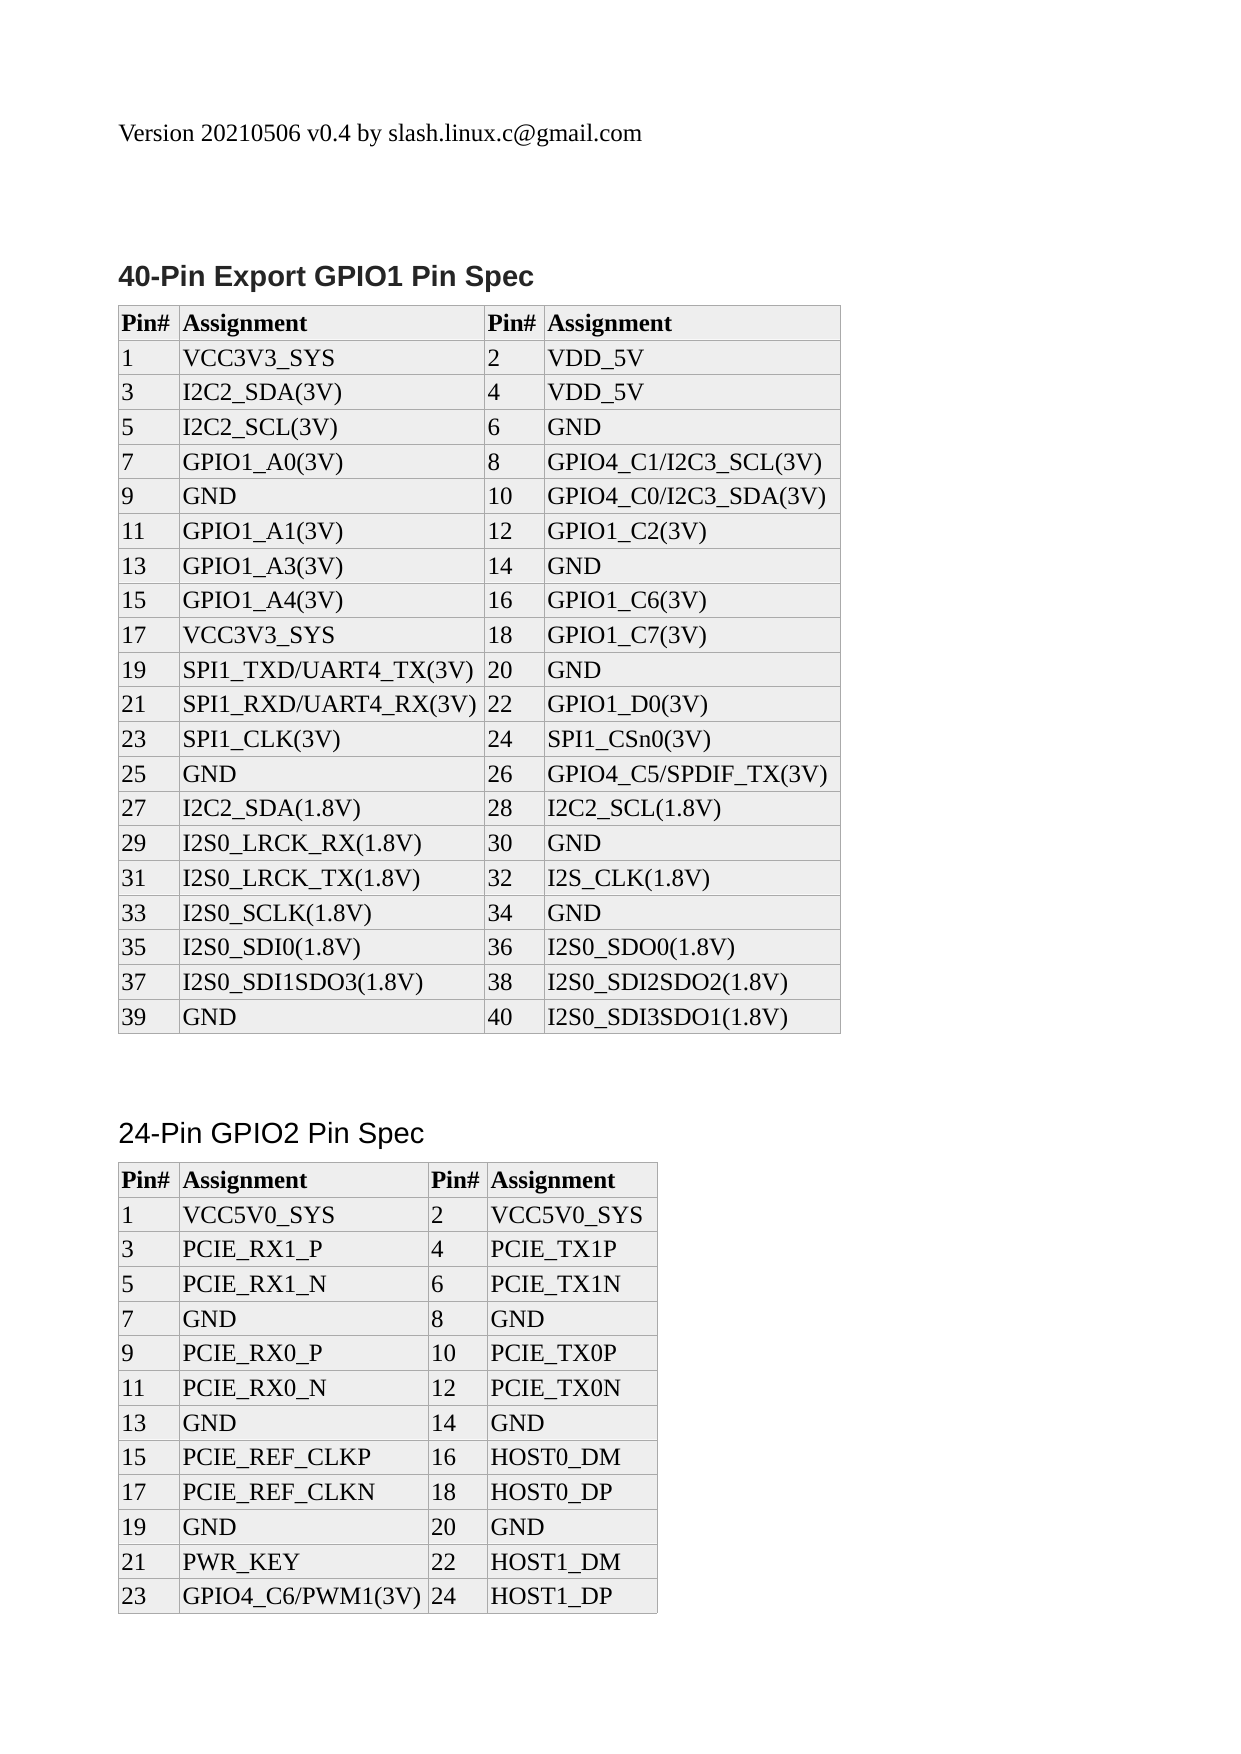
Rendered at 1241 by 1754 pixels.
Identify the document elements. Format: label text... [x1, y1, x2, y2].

table_cell GND [488, 1406, 657, 1439]
table_cell 14 [429, 1406, 487, 1439]
table_cell GND [488, 1510, 657, 1543]
table_header Pin# [119, 1163, 179, 1197]
table_cell HOST0_DM [488, 1441, 657, 1474]
table_cell I2C2_SCL(3V) [180, 410, 484, 444]
table_header Assignment [488, 1163, 657, 1197]
table_cell PCIE_RX1_P [180, 1232, 428, 1266]
table_cell 15 [119, 1441, 179, 1474]
table_cell PCIE_TX0N [488, 1371, 657, 1405]
table_cell 18 [429, 1475, 487, 1509]
table_cell 1 [119, 1198, 179, 1231]
table_cell PWR_KEY [180, 1545, 428, 1578]
table_cell 9 [119, 1336, 179, 1370]
table_cell 11 [119, 514, 179, 548]
table_cell 27 [119, 792, 179, 825]
table_cell 17 [119, 618, 179, 652]
table_cell GND [545, 896, 840, 929]
table_cell I2C2_SDA(1.8V) [180, 792, 484, 825]
table_cell VDD_5V [545, 375, 840, 409]
table_cell VCC5V0_SYS [180, 1198, 428, 1231]
table_cell 10 [429, 1336, 487, 1370]
table_cell 12 [429, 1371, 487, 1405]
table_cell 18 [485, 618, 544, 652]
table_cell I2S0_SDI0(1.8V) [180, 930, 484, 964]
table_cell PCIE_TX1N [488, 1267, 657, 1301]
table_cell 31 [119, 861, 179, 894]
table_cell GND [180, 479, 484, 513]
table_cell 10 [485, 479, 544, 513]
table_cell 19 [119, 653, 179, 686]
table_cell I2S0_SDI1SDO3(1.8V) [180, 965, 484, 999]
table_cell 7 [119, 1302, 179, 1335]
table_cell 5 [119, 1267, 179, 1301]
table_cell GPIO4_C1/I2C3_SCL(3V) [545, 445, 840, 478]
table_cell 16 [429, 1441, 487, 1474]
table_cell GND [180, 1302, 428, 1335]
table_header Pin# [485, 306, 544, 339]
table_cell HOST1_DM [488, 1545, 657, 1578]
table_cell GND [180, 1406, 428, 1439]
table_cell 4 [485, 375, 544, 409]
table_cell GPIO1_A1(3V) [180, 514, 484, 548]
table_cell 33 [119, 896, 179, 929]
table_cell VCC3V3_SYS [180, 341, 484, 374]
table_header Pin# [119, 306, 179, 339]
table_cell PCIE_REF_CLKP [180, 1441, 428, 1474]
table_cell PCIE_REF_CLKN [180, 1475, 428, 1509]
table_cell GND [180, 757, 484, 791]
table_cell GND [180, 1000, 484, 1033]
table_cell 13 [119, 549, 179, 582]
table_cell 6 [429, 1267, 487, 1301]
table_cell 40 [485, 1000, 544, 1033]
table_cell 3 [119, 1232, 179, 1266]
table_cell GPIO1_C7(3V) [545, 618, 840, 652]
table_cell 19 [119, 1510, 179, 1543]
table_cell I2S0_LRCK_TX(1.8V) [180, 861, 484, 894]
table_cell 14 [485, 549, 544, 582]
table_cell GND [488, 1302, 657, 1335]
table_cell 23 [119, 1579, 179, 1613]
table_cell 11 [119, 1371, 179, 1405]
table_cell I2C2_SDA(3V) [180, 375, 484, 409]
table_cell GND [545, 410, 840, 444]
table_header Assignment [545, 306, 840, 339]
table_cell 25 [119, 757, 179, 791]
table_cell PCIE_TX0P [488, 1336, 657, 1370]
table_cell 29 [119, 826, 179, 860]
table_cell GPIO4_C0/I2C3_SDA(3V) [545, 479, 840, 513]
table_header Assignment [180, 306, 484, 339]
table_cell 3 [119, 375, 179, 409]
table_cell 39 [119, 1000, 179, 1033]
table_cell GPIO1_A3(3V) [180, 549, 484, 582]
table_cell 9 [119, 479, 179, 513]
table_cell 20 [485, 653, 544, 686]
table_cell I2S0_SDI3SDO1(1.8V) [545, 1000, 840, 1033]
table_cell 4 [429, 1232, 487, 1266]
table_cell 7 [119, 445, 179, 478]
table_cell 24 [429, 1579, 487, 1613]
table_cell 22 [485, 687, 544, 721]
table_cell 26 [485, 757, 544, 791]
table_cell GPIO1_C2(3V) [545, 514, 840, 548]
table_header Pin# [429, 1163, 487, 1197]
table_cell 6 [485, 410, 544, 444]
subtitle 24-Pin GPIO2 Pin Spec [118, 1116, 1122, 1149]
table_cell 38 [485, 965, 544, 999]
table_cell I2S0_SDI2SDO2(1.8V) [545, 965, 840, 999]
table_cell PCIE_RX0_P [180, 1336, 428, 1370]
table_cell PCIE_TX1P [488, 1232, 657, 1266]
table_cell 2 [429, 1198, 487, 1231]
table_cell 2 [485, 341, 544, 374]
table_cell 35 [119, 930, 179, 964]
table_cell 17 [119, 1475, 179, 1509]
table_cell 5 [119, 410, 179, 444]
table_cell 15 [119, 584, 179, 617]
table_cell SPI1_CSn0(3V) [545, 722, 840, 756]
table_cell 36 [485, 930, 544, 964]
table_cell 21 [119, 1545, 179, 1578]
table_cell 12 [485, 514, 544, 548]
table_cell SPI1_CLK(3V) [180, 722, 484, 756]
table_cell GPIO1_C6(3V) [545, 584, 840, 617]
table_cell GPIO1_D0(3V) [545, 687, 840, 721]
table_cell 20 [429, 1510, 487, 1543]
table_cell 1 [119, 341, 179, 374]
table_cell 32 [485, 861, 544, 894]
table_header Assignment [180, 1163, 428, 1197]
table_cell I2S0_LRCK_RX(1.8V) [180, 826, 484, 860]
table_cell 37 [119, 965, 179, 999]
table_cell 8 [485, 445, 544, 478]
table_cell 30 [485, 826, 544, 860]
table_cell I2S0_SCLK(1.8V) [180, 896, 484, 929]
table_cell VCC5V0_SYS [488, 1198, 657, 1231]
table_cell 16 [485, 584, 544, 617]
table_cell GND [545, 549, 840, 582]
table_cell HOST0_DP [488, 1475, 657, 1509]
table_cell 28 [485, 792, 544, 825]
table_cell GPIO1_A4(3V) [180, 584, 484, 617]
table_cell GND [545, 653, 840, 686]
table_cell 21 [119, 687, 179, 721]
table_cell I2S_CLK(1.8V) [545, 861, 840, 894]
table_cell GPIO1_A0(3V) [180, 445, 484, 478]
table_cell PCIE_RX1_N [180, 1267, 428, 1301]
table_cell GND [545, 826, 840, 860]
table_cell 23 [119, 722, 179, 756]
table_cell VDD_5V [545, 341, 840, 374]
table_cell 24 [485, 722, 544, 756]
table_cell GPIO4_C5/SPDIF_TX(3V) [545, 757, 840, 791]
table_cell 8 [429, 1302, 487, 1335]
table_cell I2S0_SDO0(1.8V) [545, 930, 840, 964]
table_cell GPIO4_C6/PWM1(3V) [180, 1579, 428, 1613]
table_cell VCC3V3_SYS [180, 618, 484, 652]
table_cell SPI1_TXD/UART4_TX(3V) [180, 653, 484, 686]
table_cell 34 [485, 896, 544, 929]
table_cell 22 [429, 1545, 487, 1578]
subtitle 40-Pin Export GPIO1 Pin Spec [118, 259, 1122, 292]
table_cell PCIE_RX0_N [180, 1371, 428, 1405]
table_cell SPI1_RXD/UART4_RX(3V) [180, 687, 484, 721]
table_cell GND [180, 1510, 428, 1543]
table_cell 13 [119, 1406, 179, 1439]
table_cell HOST1_DP [488, 1579, 657, 1613]
table_cell I2C2_SCL(1.8V) [545, 792, 840, 825]
